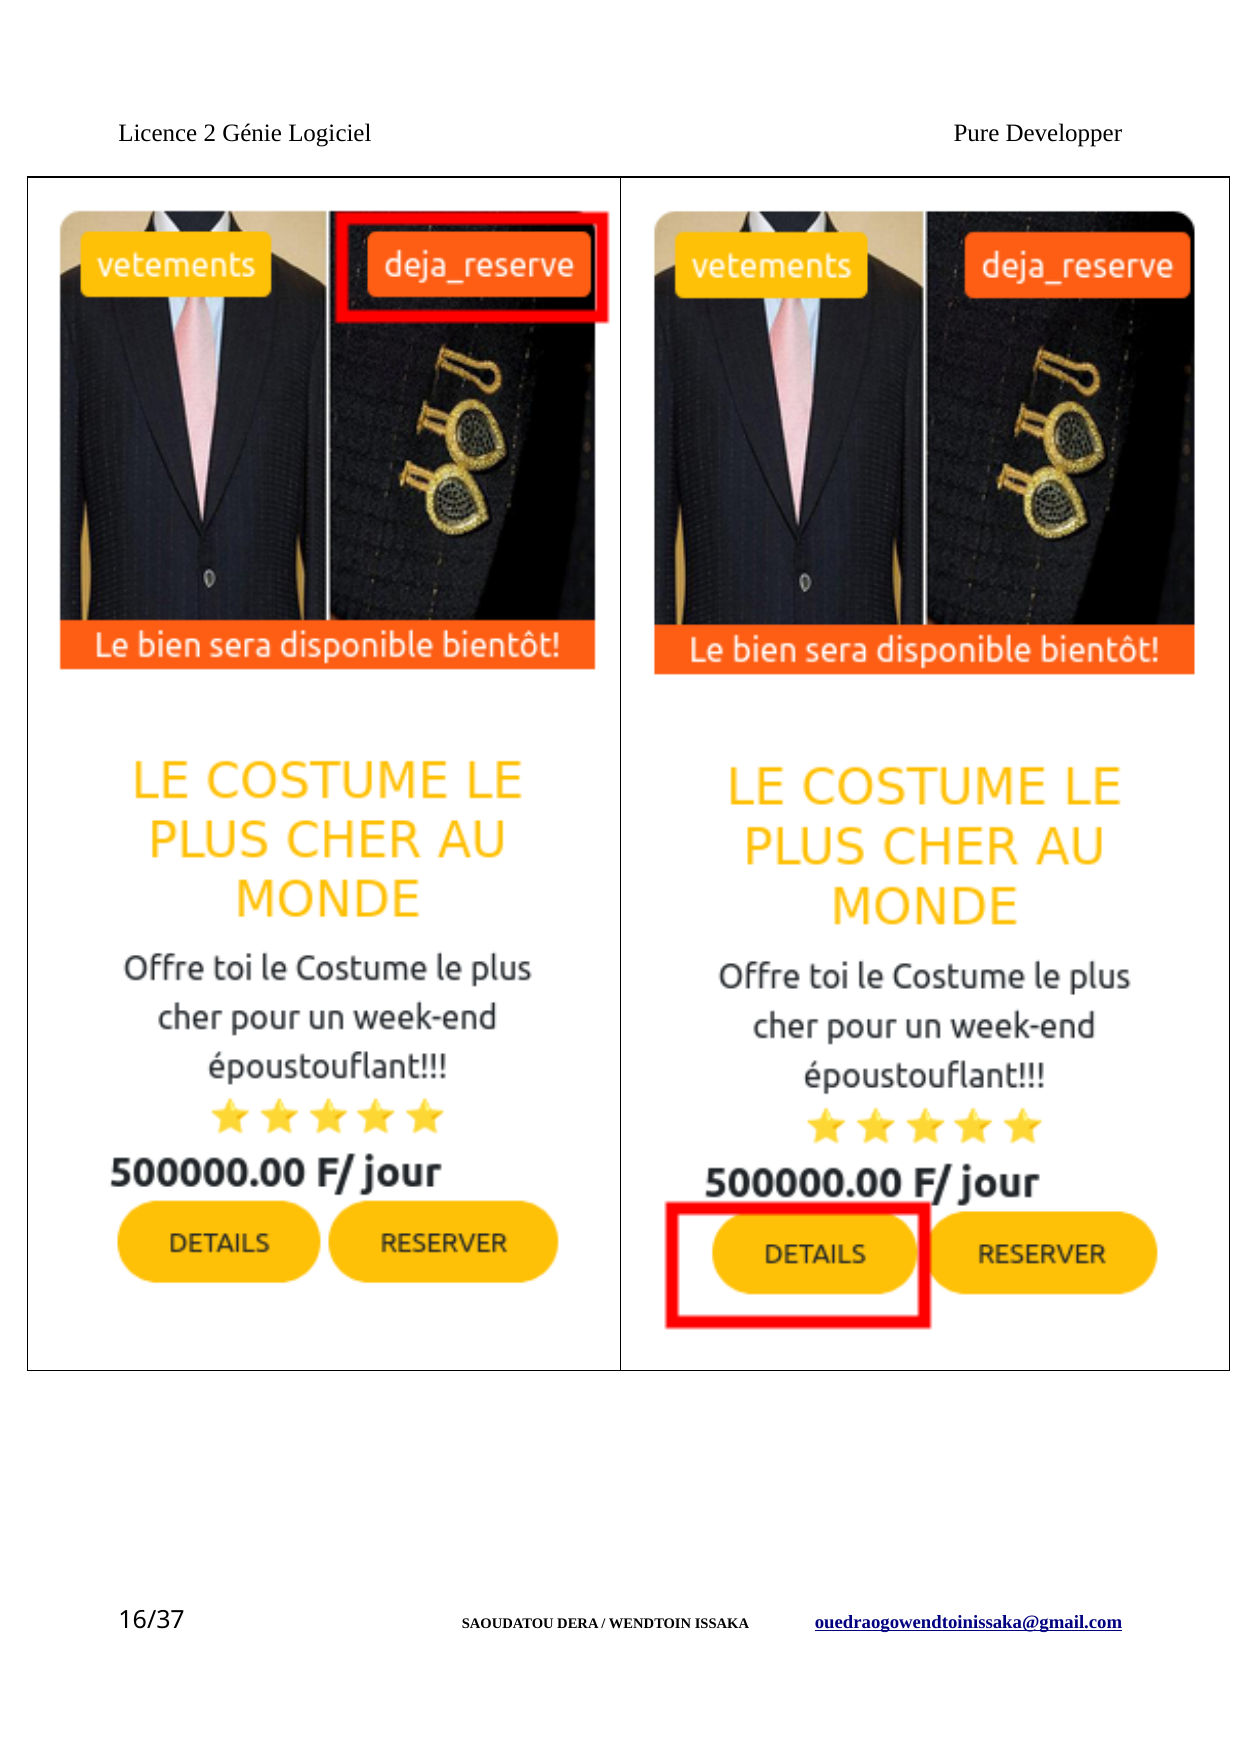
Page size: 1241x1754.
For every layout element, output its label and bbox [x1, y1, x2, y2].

table_cell [28, 178, 620, 1370]
table_cell [621, 178, 1229, 1370]
picture [626, 183, 1224, 1336]
picture [32, 183, 615, 1322]
